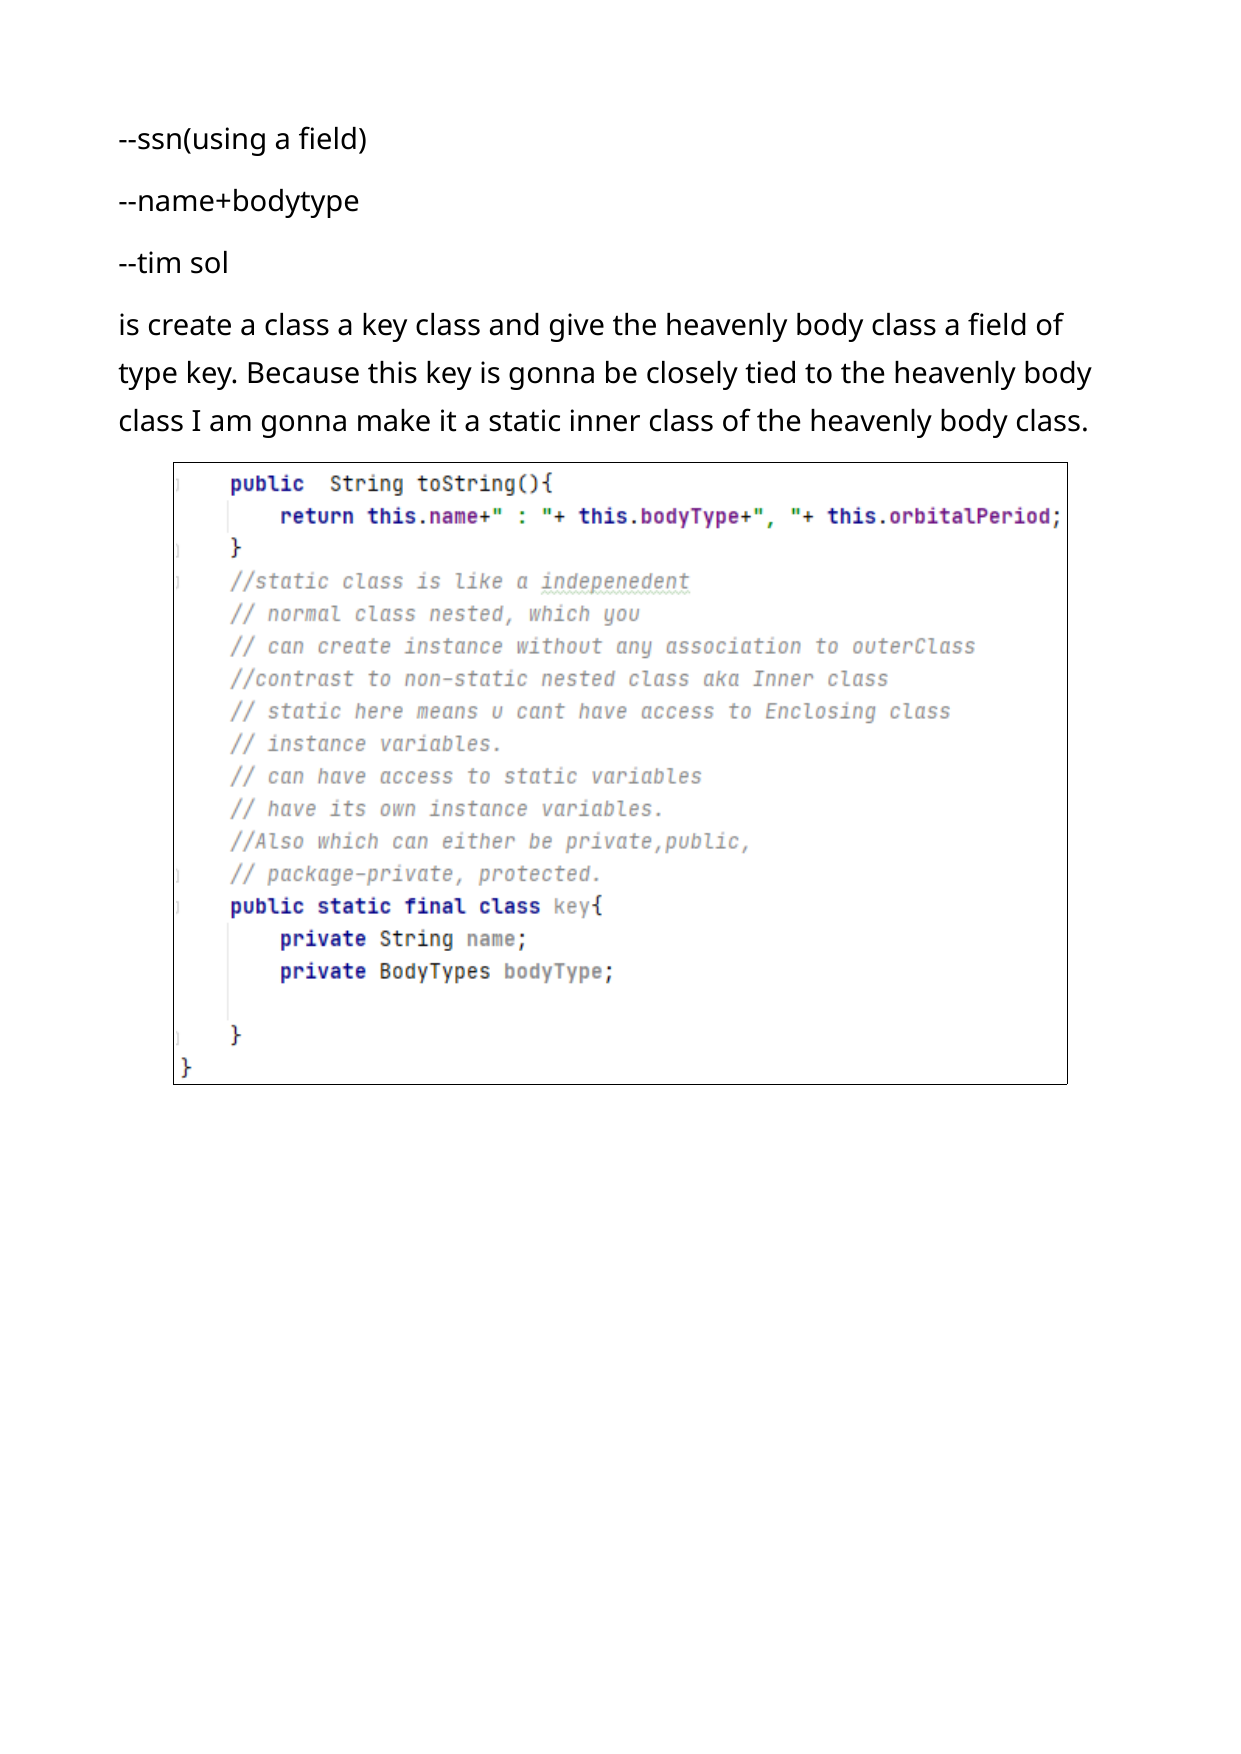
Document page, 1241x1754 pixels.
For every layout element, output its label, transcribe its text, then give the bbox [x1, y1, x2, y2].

picture [176, 465, 1064, 1081]
text --ssn(using a field) [118, 118, 1122, 158]
text is create a class a key class and give the heavenly body class a field of type key. Because this key is gonna be closely tied to the heavenly body class I am gonna make it a static inner class of the heavenly body class. [118, 305, 1122, 439]
text --tim sol [118, 242, 1122, 282]
text --name+bodytype [118, 180, 1122, 220]
